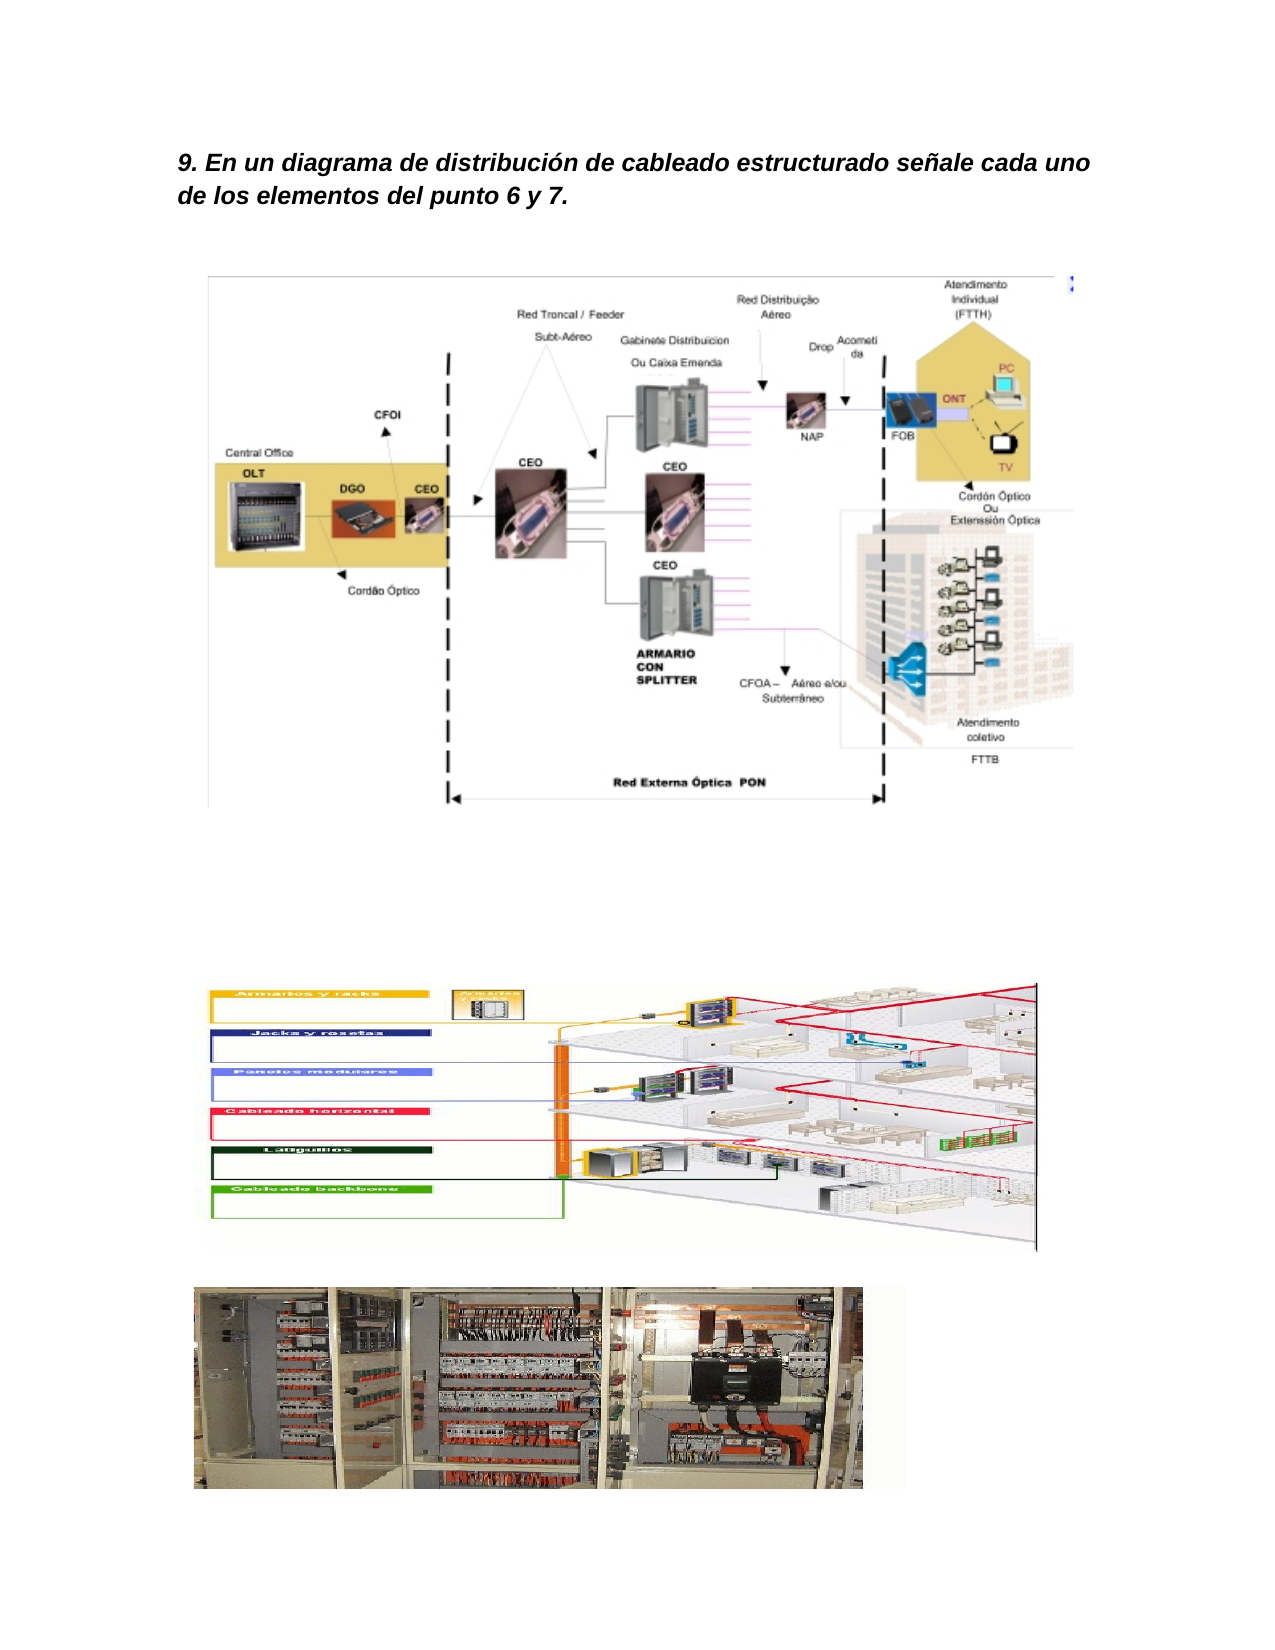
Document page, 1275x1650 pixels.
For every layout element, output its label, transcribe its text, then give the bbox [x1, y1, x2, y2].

picture [193, 873, 1060, 1489]
picture [207, 276, 1074, 808]
text 9. En un diagrama de distribución de cableado estructurado señale cada uno de los elementos del punto 6 y 7. [177, 148, 1098, 209]
